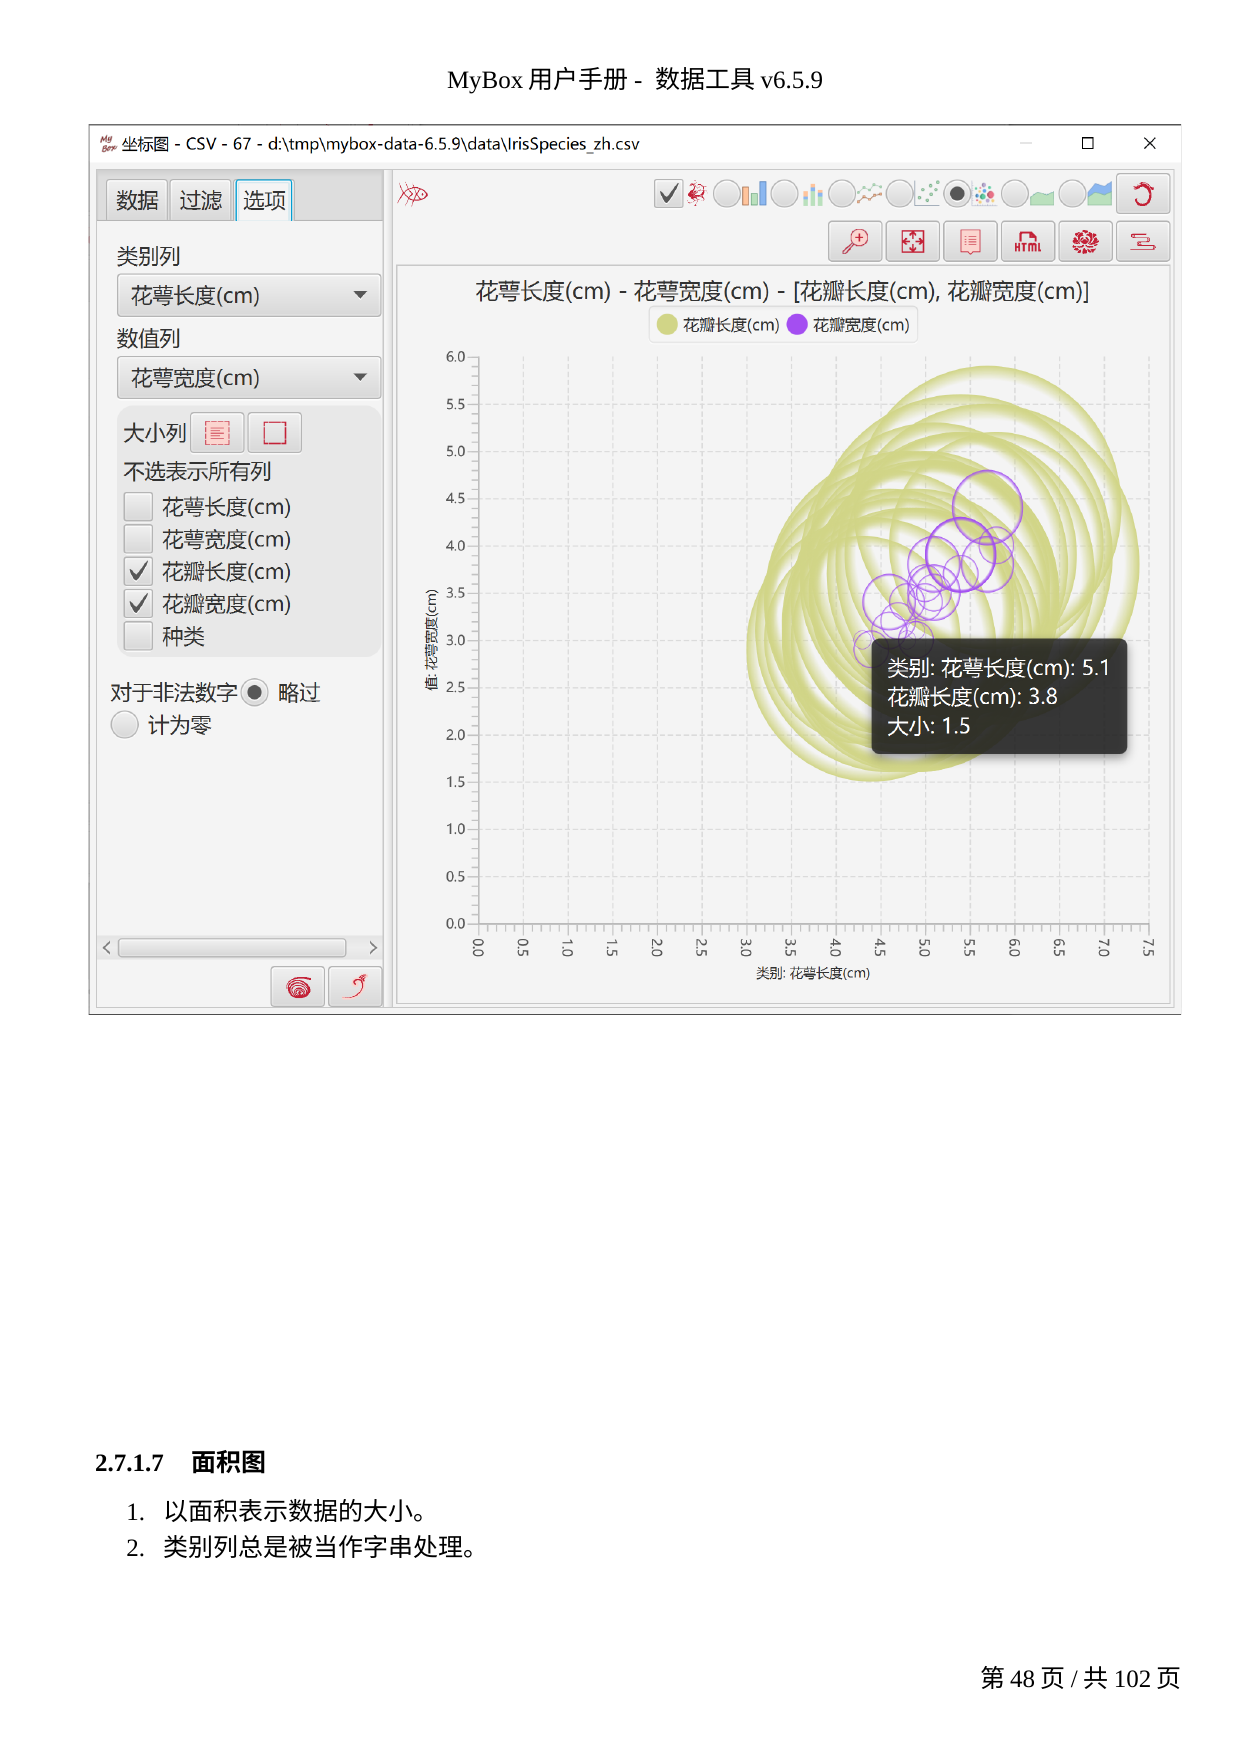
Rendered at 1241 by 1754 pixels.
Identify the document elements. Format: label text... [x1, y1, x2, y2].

list 以面积表示数据的大小。 [126, 1491, 1181, 1527]
subtitle 面积图 [88, 1442, 1181, 1479]
list 类别列总是被当作字串处理。 [126, 1527, 1181, 1564]
picture [88, 124, 1182, 1015]
